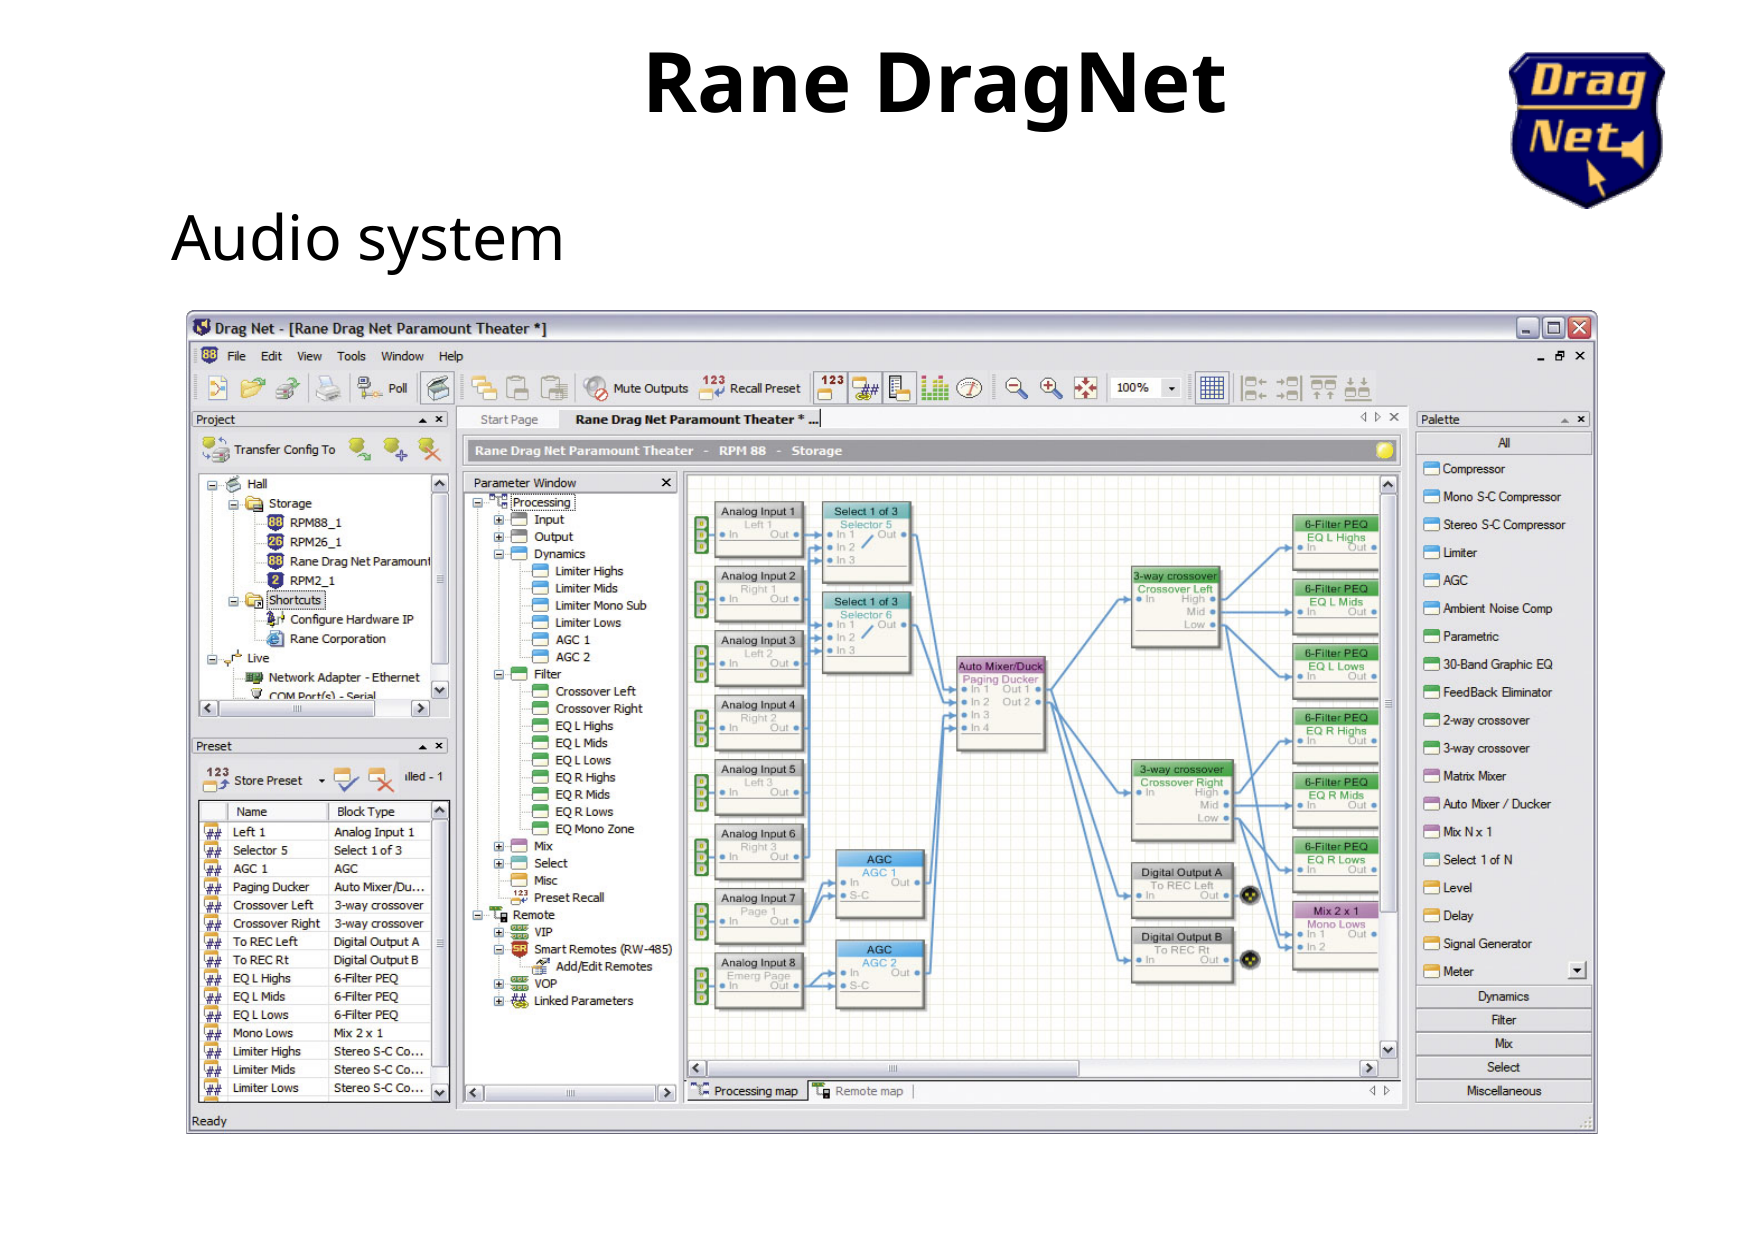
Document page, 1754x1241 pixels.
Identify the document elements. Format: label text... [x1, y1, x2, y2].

picture [186, 310, 1598, 1134]
picture [1508, 52, 1666, 209]
list Audio system [133, 194, 1699, 279]
list Rane DragNet [133, 23, 1699, 137]
